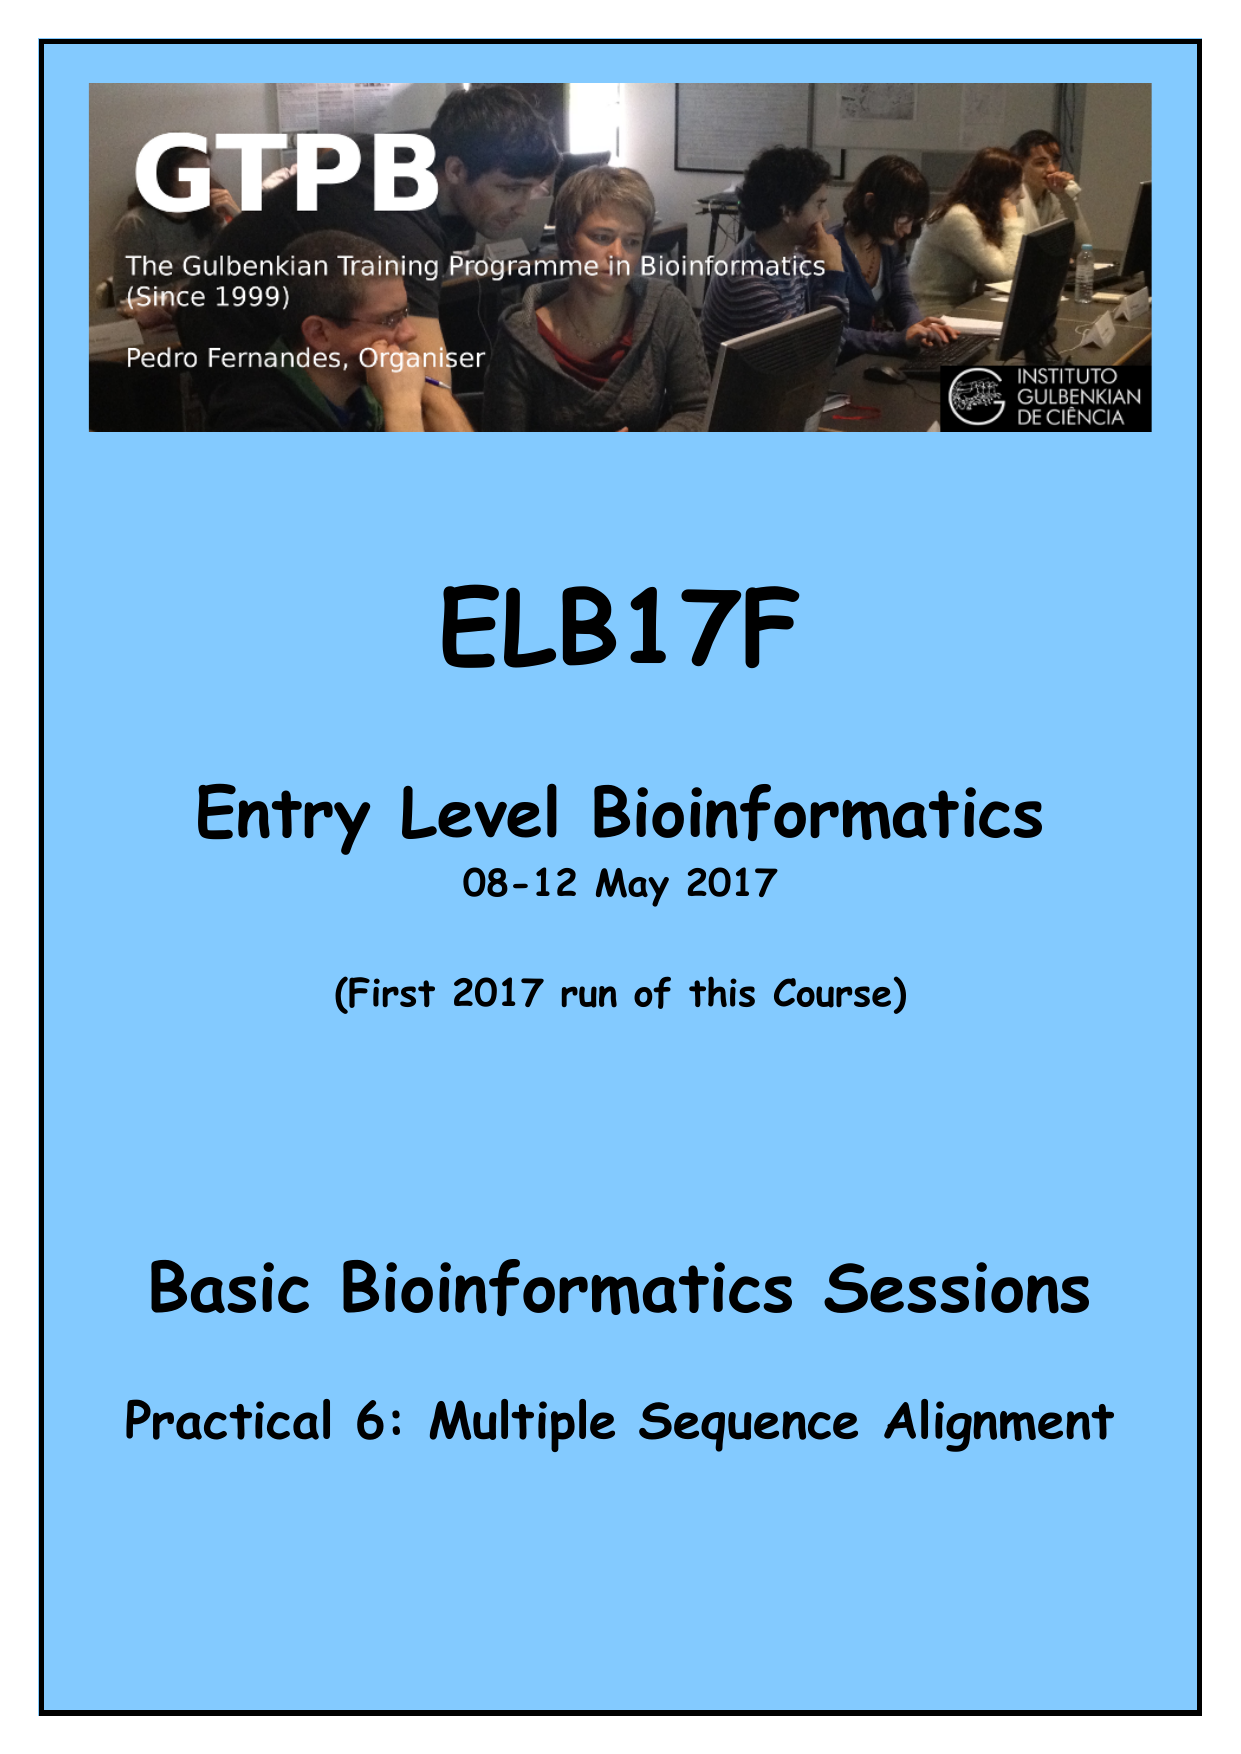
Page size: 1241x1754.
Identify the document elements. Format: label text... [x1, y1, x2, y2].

text ELB17F [44, 554, 1197, 693]
text (First 2017 run of this Course) [44, 965, 1197, 1018]
text Practical 6: Multiple Sequence Alignment [44, 1383, 1197, 1453]
picture [88, 83, 1152, 432]
text Entry Level Bioinformatics [44, 693, 1197, 855]
text 08-12 May 2017 [44, 855, 1197, 908]
text Basic Bioinformatics Sessions [44, 1238, 1197, 1331]
